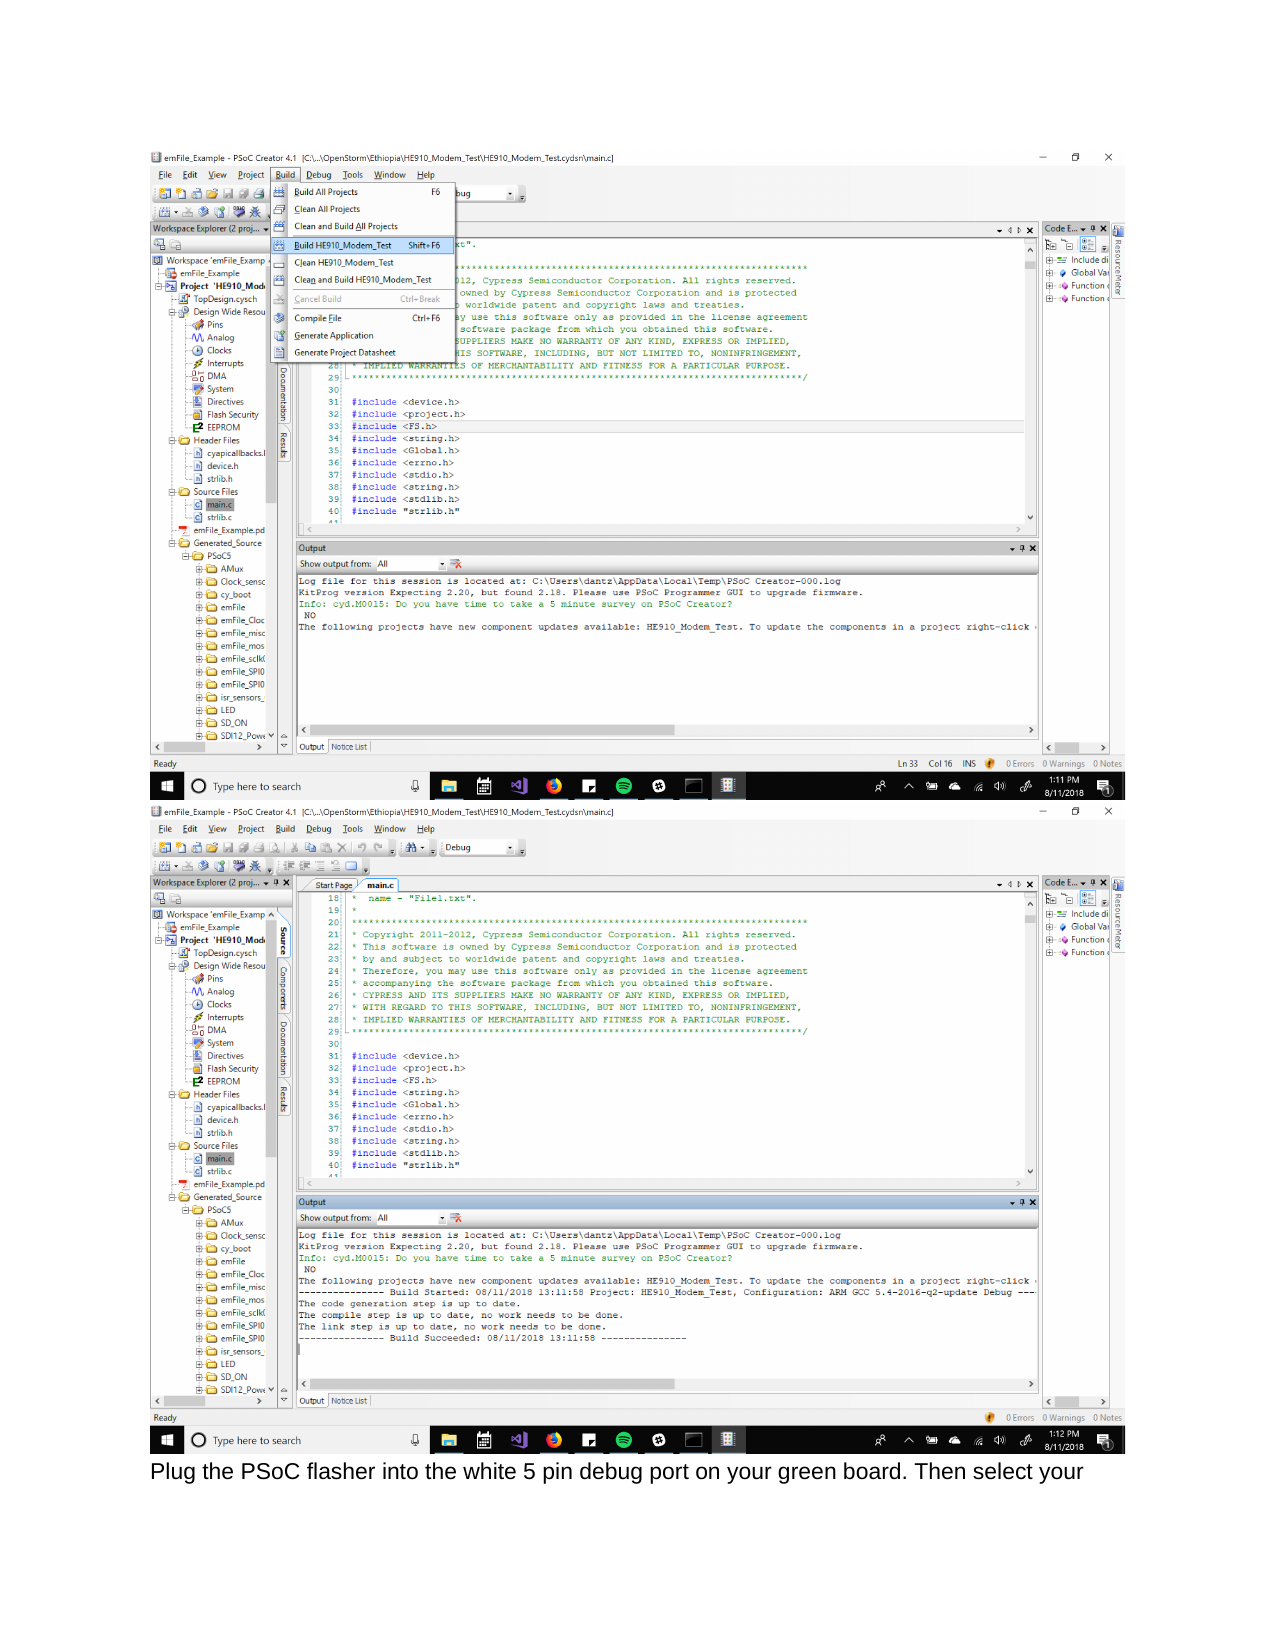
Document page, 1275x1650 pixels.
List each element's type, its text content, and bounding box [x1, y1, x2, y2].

picture [150, 803, 1125, 1454]
picture [150, 150, 1125, 800]
text Plug the PSoC flasher into the white 5 pin debug port on your green board. Then select your [150, 1458, 1125, 1484]
